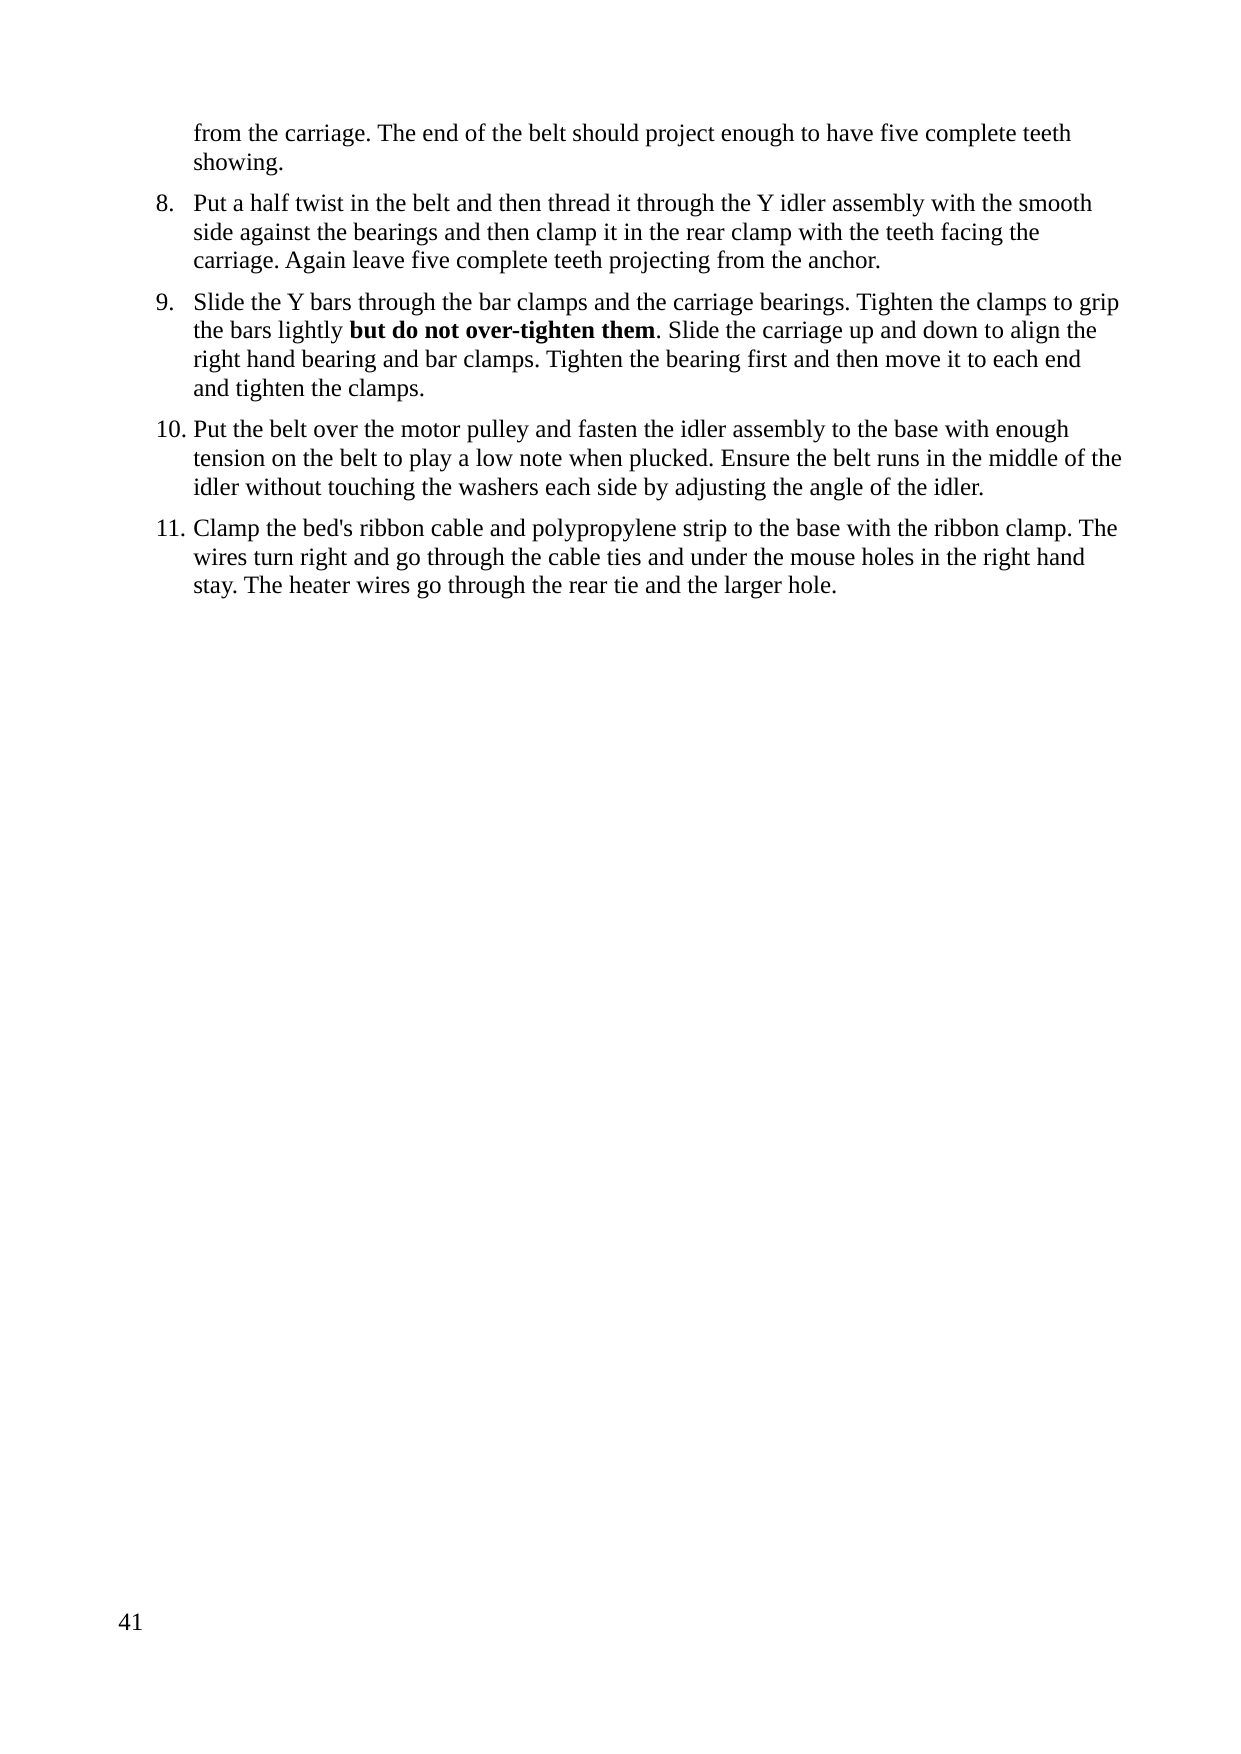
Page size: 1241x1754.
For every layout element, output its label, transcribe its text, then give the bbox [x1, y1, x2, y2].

list Slide the Y bars through the bar clamps and the carriage bearings. Tighten the clamps to grip the bars lightly but do not over-tighten them. Slide the carriage up and down to align the right hand bearing and bar clamps. Tighten the bearing first and then move it to each end and tighten the clamps. [156, 287, 1122, 402]
list Clamp the bed's ribbon cable and polypropylene strip to the base with the ribbon clamp. The wires turn right and go through the cable ties and under the mouse holes in the right hand stay. The heater wires go through the rear tie and the larger hole. [156, 513, 1122, 599]
list Put the belt over the motor pulley and fasten the idler assembly to the base with enough tension on the belt to play a low note when plucked. Ensure the belt runs in the middle of the idler without touching the washers each side by adjusting the angle of the idler. [156, 414, 1122, 501]
list from the carriage. The end of the belt should project enough to have five complete teeth showing. [156, 118, 1122, 176]
list Put a half twist in the belt and then thread it through the Y idler assembly with the smooth side against the bearings and then clamp it in the rear clamp with the teeth facing the carriage. Again leave five complete teeth projecting from the anchor. [156, 188, 1122, 274]
